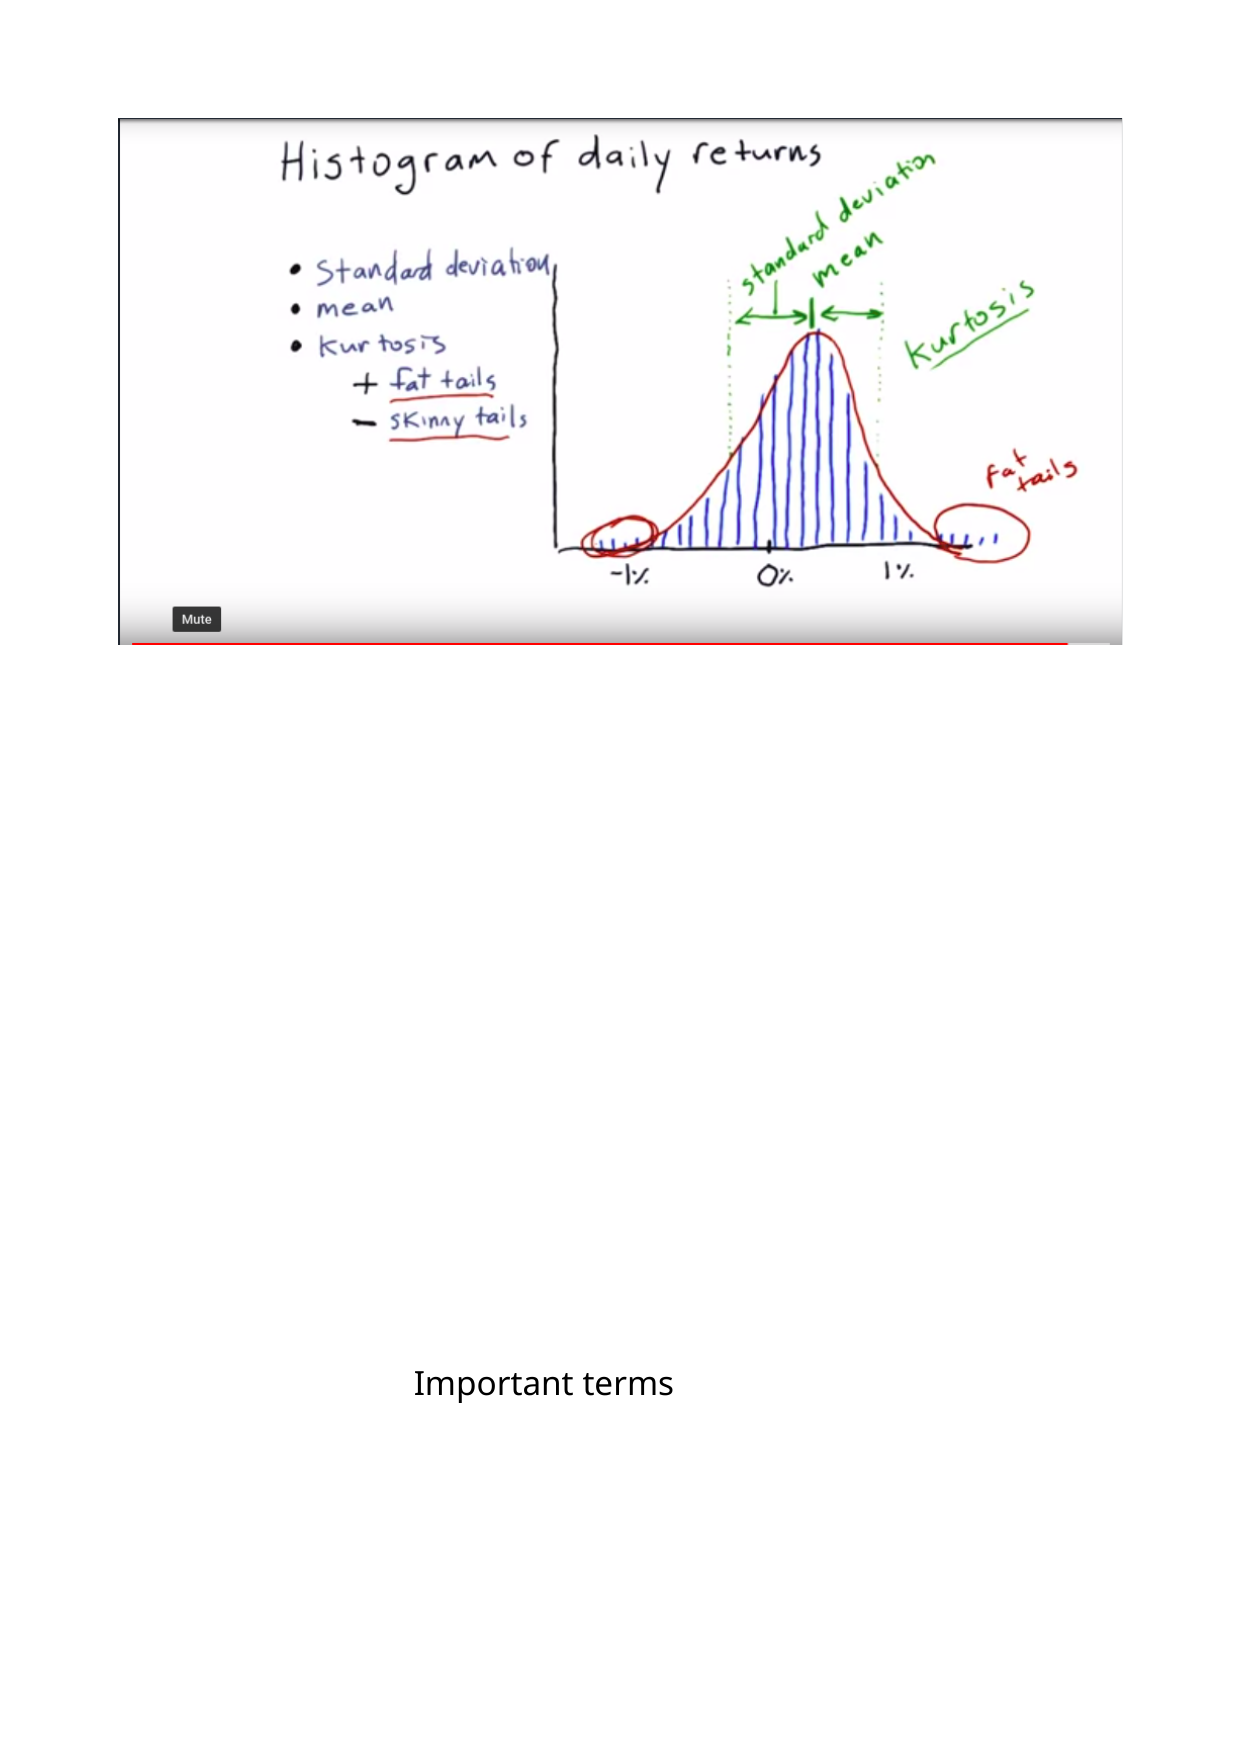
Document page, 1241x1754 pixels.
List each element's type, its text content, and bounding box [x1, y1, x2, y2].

picture [118, 118, 1123, 645]
text Important terms [118, 1359, 1122, 1405]
